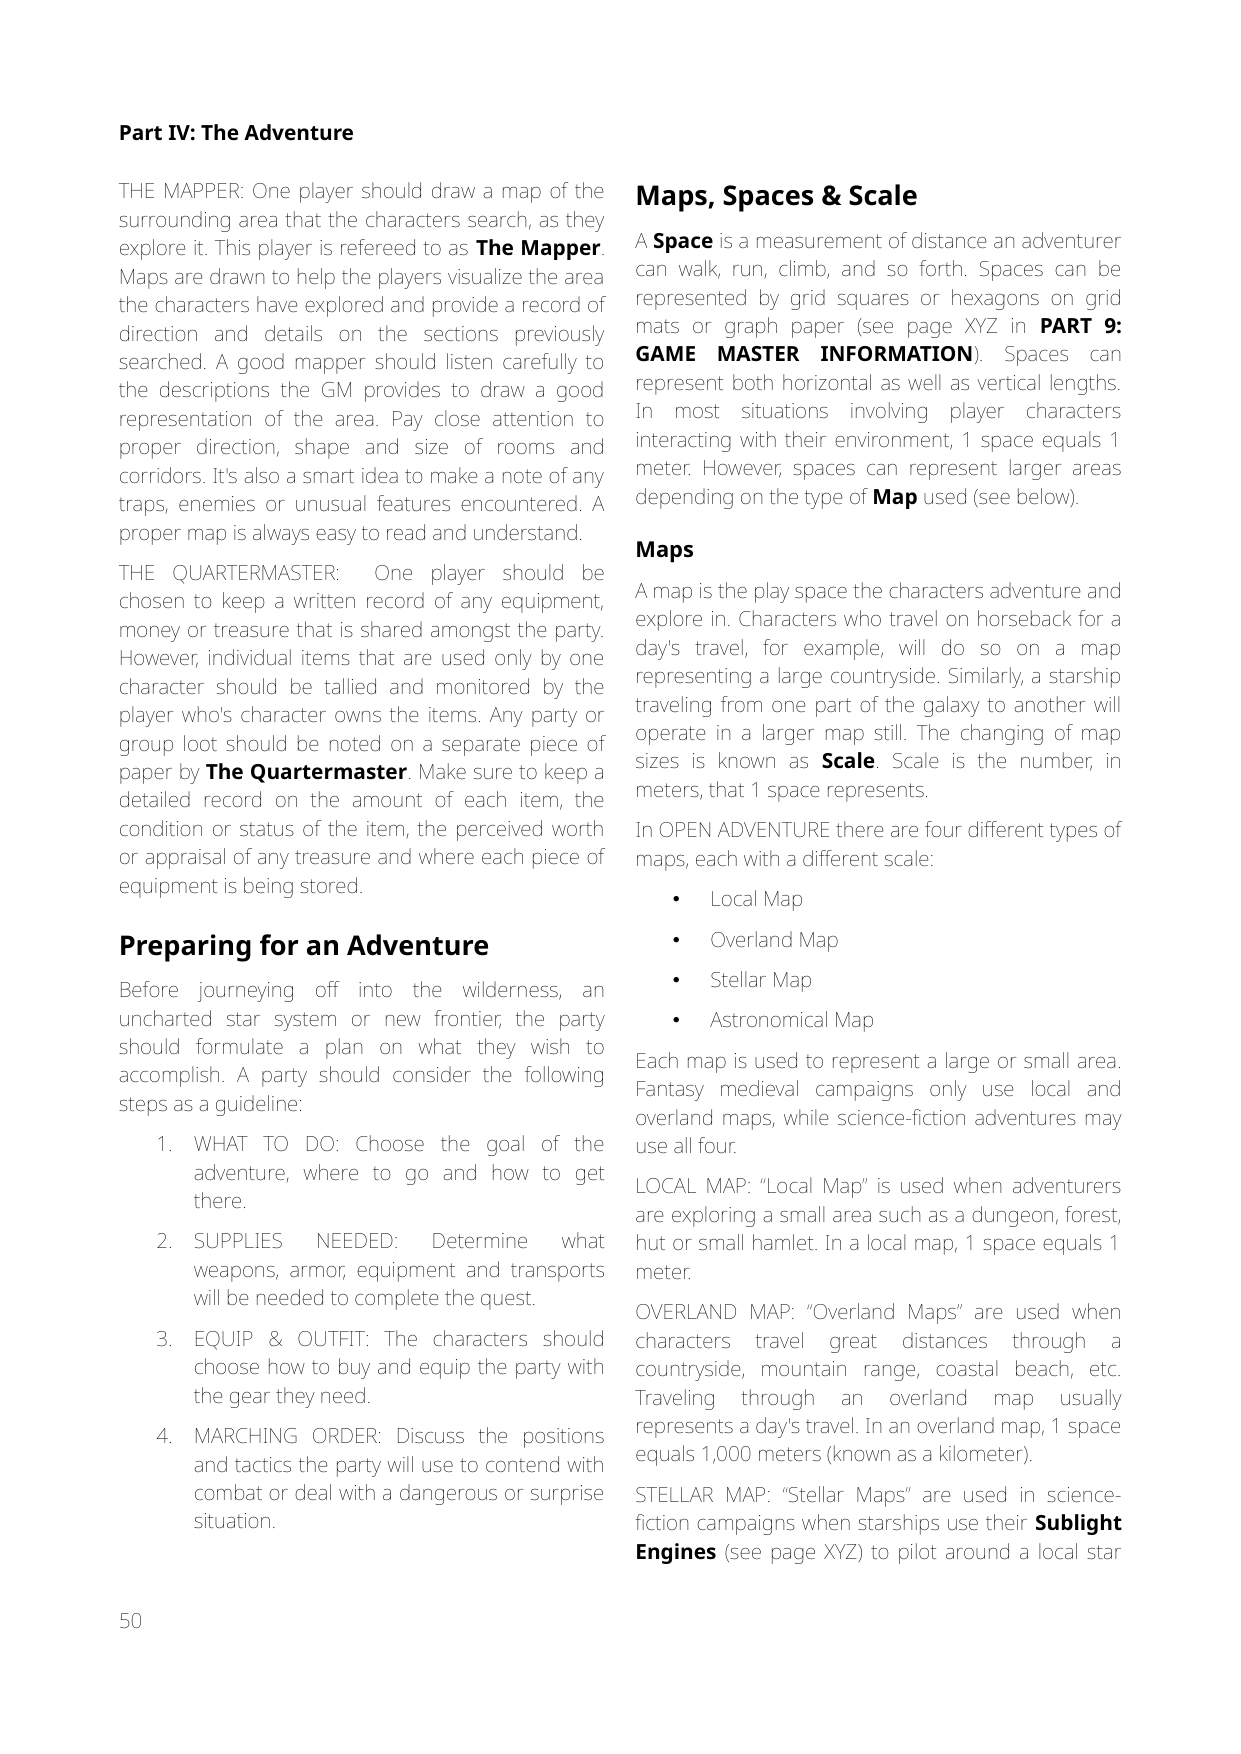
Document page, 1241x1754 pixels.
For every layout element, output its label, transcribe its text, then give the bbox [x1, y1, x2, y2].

list Astronomical Map [673, 1006, 1122, 1034]
text In OPEN ADVENTURE there are four different types of maps, each with a different scale: [635, 815, 1122, 872]
text Each map is used to represent a large or small area. Fantasy medieval campaigns only use local and overland maps, while science-fiction adventures may use all four. [635, 1046, 1122, 1160]
list SUPPLIES NEEDED: Determine what weapons, armor, equipment and transports will be needed to complete the quest. [156, 1227, 605, 1312]
list WHAT TO DO: Choose the goal of the adventure, where to go and how to get there. [156, 1129, 605, 1215]
text THE MAPPER: One player should draw a map of the surrounding area that the characters search, as they explore it. This player is refereed to as The Mapper. Maps are drawn to help the players visualize the area the characters have explored and provide a record of direction and details on the sections previously searched. A good mapper should listen carefully to the descriptions the GM provides to draw a good representation of the area. Pay close attention to proper direction, shape and size of rooms and corridors. It's also a smart idea to make a note of any traps, enemies or unusual features encountered. A proper map is always easy to read and understand. [118, 176, 605, 546]
text Maps [635, 534, 1122, 564]
text THE QUARTERMASTER: One player should be chosen to keep a written record of any equipment, money or treasure that is shared amongst the party. However, individual items that are used only by one character should be tallied and monitored by the player who's character owns the items. Any party or group loot should be noted on a separate piece of paper by The Quartermaster. Make sure to keep a detailed record on the amount of each item, the condition or status of the item, the perceived worth or appraisal of any treasure and where each piece of equipment is being stored. [118, 558, 605, 899]
list EQUIP & OUTFIT: The characters should choose how to buy and equip the party with the gear they need. [156, 1324, 605, 1409]
list MARCHING ORDER: Discuss the positions and tactics the party will use to contend with combat or deal with a dangerous or surprise situation. [156, 1421, 605, 1535]
subtitle Maps, Spaces & Scale [635, 176, 1122, 213]
text A Space is a measurement of distance an adventurer can walk, run, climb, and so forth. Spaces can be represented by grid squares or hexagons on grid mats or graph paper (see page XYZ in PART 9: GAME MASTER INFORMATION). Spaces can represent both horizontal as well as vertical lengths. In most situations involving player characters interacting with their environment, 1 space equals 1 meter. However, spaces can represent larger areas depending on the type of Map used (see below). [635, 226, 1122, 510]
text STELLAR MAP: “Stellar Maps” are used in science-fiction campaigns when starships use their Sublight Engines (see page XYZ) to pilot around a local star [635, 1480, 1122, 1565]
list Stellar Map [673, 965, 1122, 993]
list Overland Map [673, 925, 1122, 953]
text LOCAL MAP: “Local Map” is used when adventurers are exploring a small area such as a dungeon, forest, hut or small hamlet. In a local map, 1 space equals 1 meter. [635, 1172, 1122, 1285]
text Preparing for an Adventure [118, 926, 605, 963]
list Local Map [673, 884, 1122, 913]
text Before journeying off into the wilderness, an uncharted star system or new frontier, the party should formulate a plan on what they wish to accomplish. A party should consider the following steps as a guideline: [118, 975, 605, 1117]
text A map is the play space the characters adventure and explore in. Characters who travel on horseback for a day's travel, for example, will do so on a map representing a large countryside. Similarly, a starship traveling from one part of the galaxy to another will operate in a larger map still. The changing of map sizes is known as Scale. Scale is the number, in meters, that 1 space represents. [635, 576, 1122, 803]
text OVERLAND MAP: “Overland Maps” are used when characters travel great distances through a countryside, mountain range, coastal beach, etc. Traveling through an overland map usually represents a day's travel. In an overland map, 1 space equals 1,000 meters (known as a kilometer). [635, 1297, 1122, 1468]
